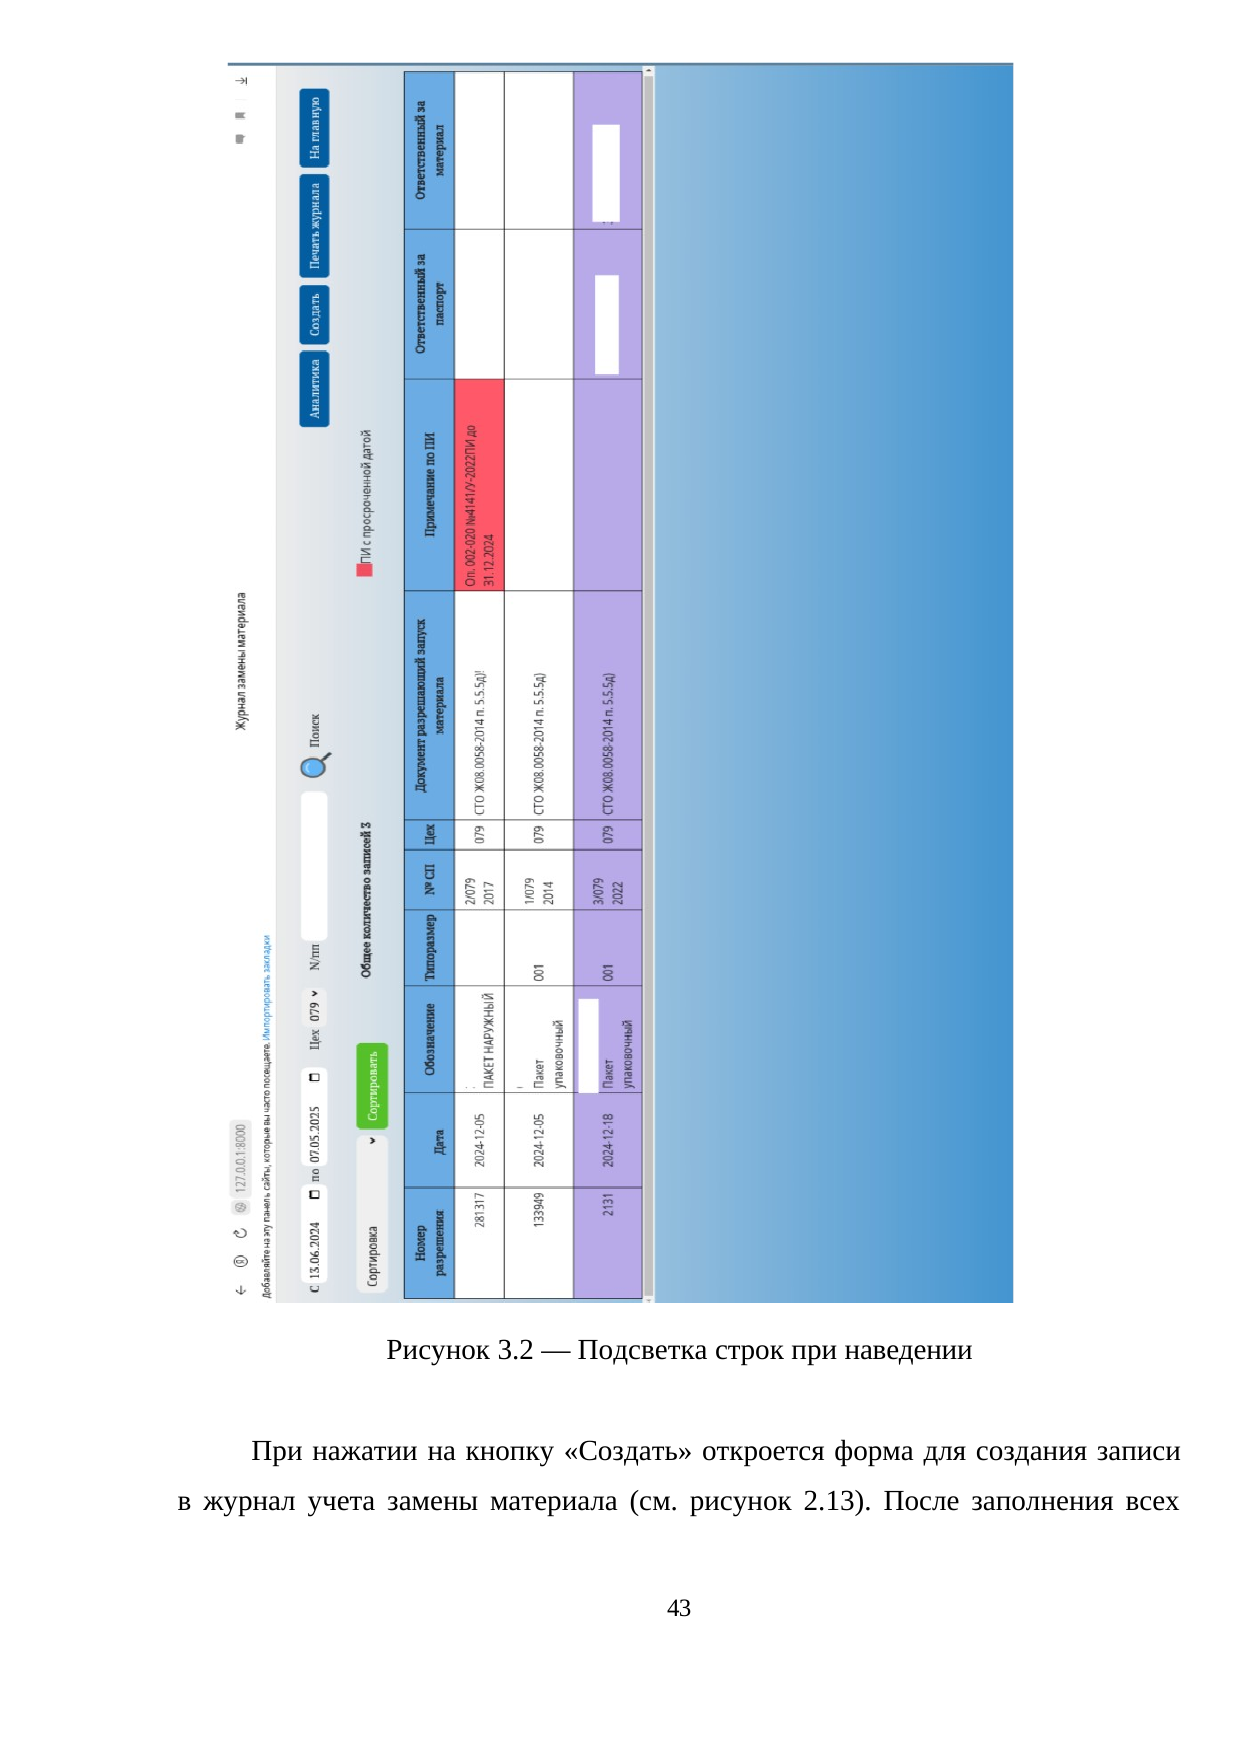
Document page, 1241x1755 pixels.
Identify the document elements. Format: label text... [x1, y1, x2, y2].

text При нажатии на кнопку «Создать» откроется форма для создания записи в журнал учета замены материала (см. рисунок 2.13). После заполнения всех [177, 1433, 1181, 1517]
picture [227, 62, 1014, 1303]
text Рисунок 3.2 — Подсветка строк при наведении [118, 1332, 1241, 1366]
